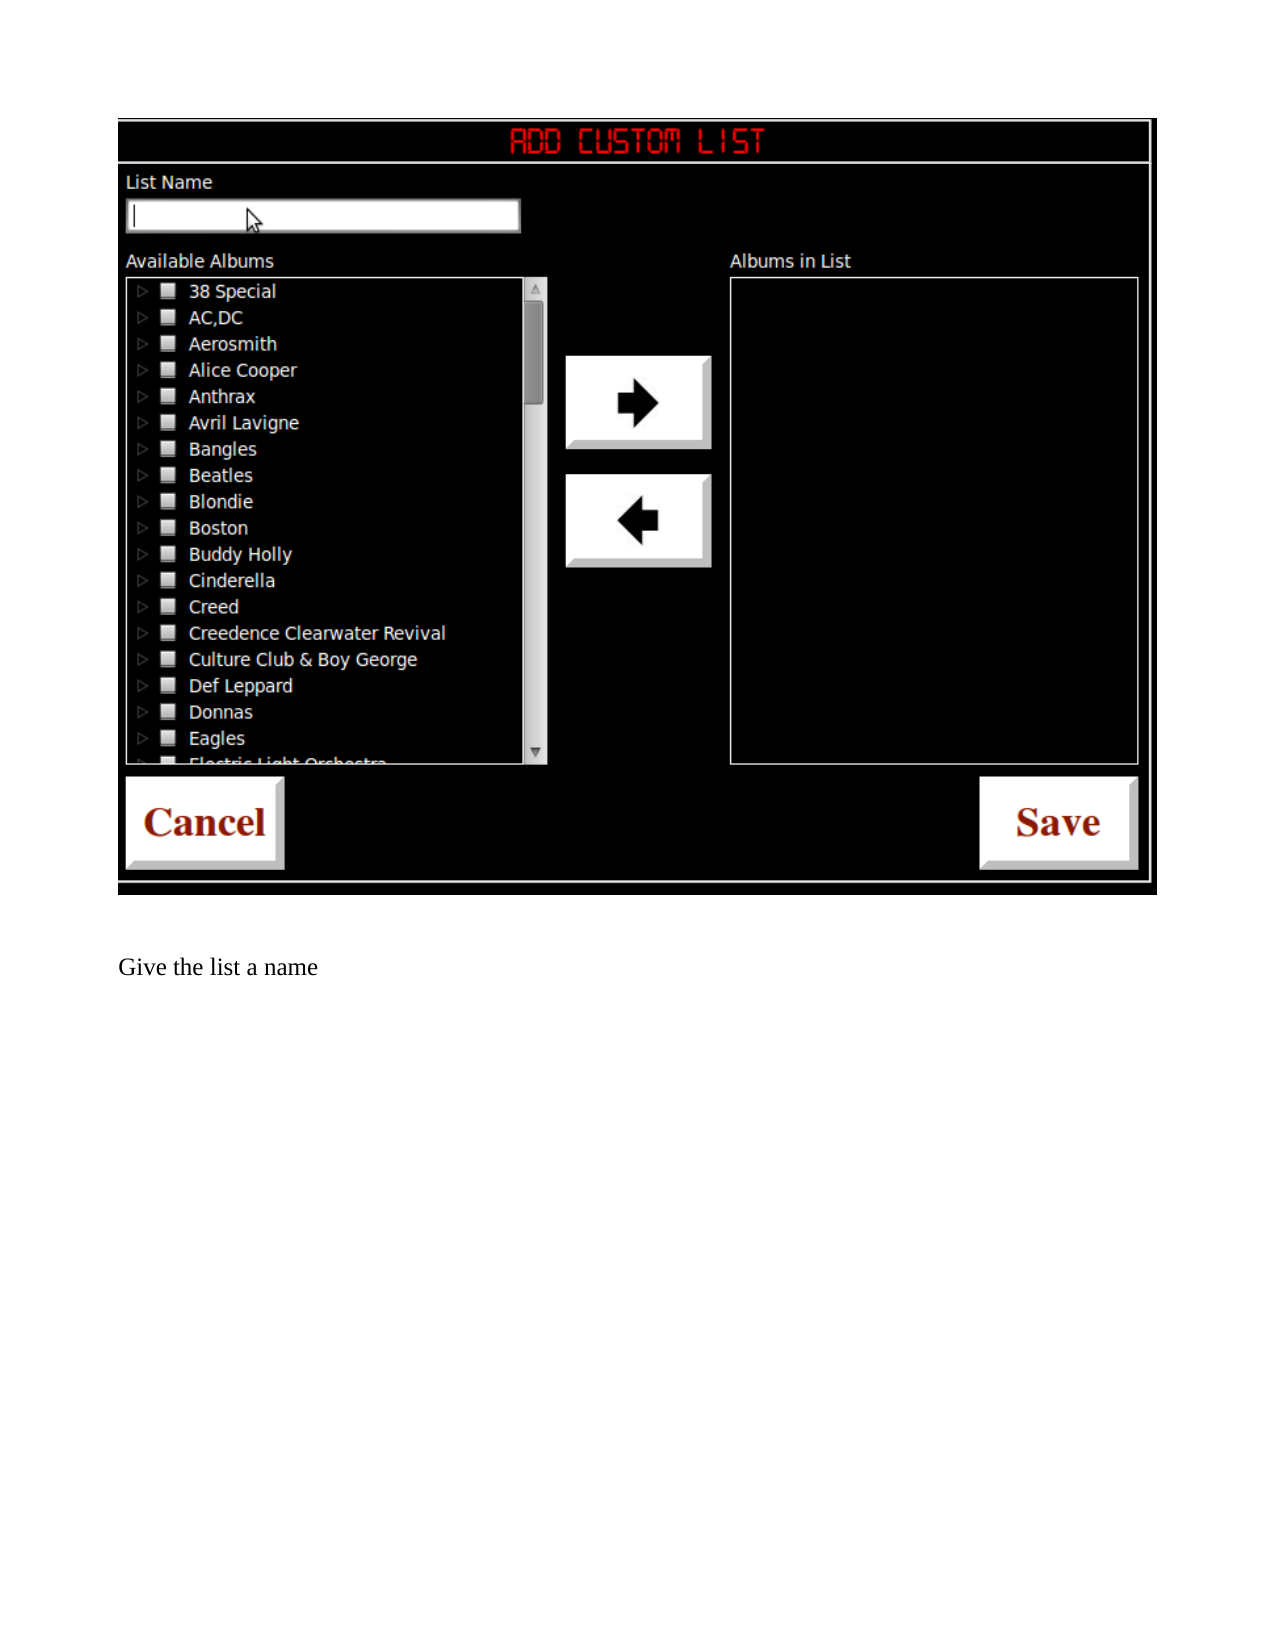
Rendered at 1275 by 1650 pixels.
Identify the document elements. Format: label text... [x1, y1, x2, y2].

text Give the list a name [118, 952, 1157, 980]
picture [118, 118, 1157, 895]
